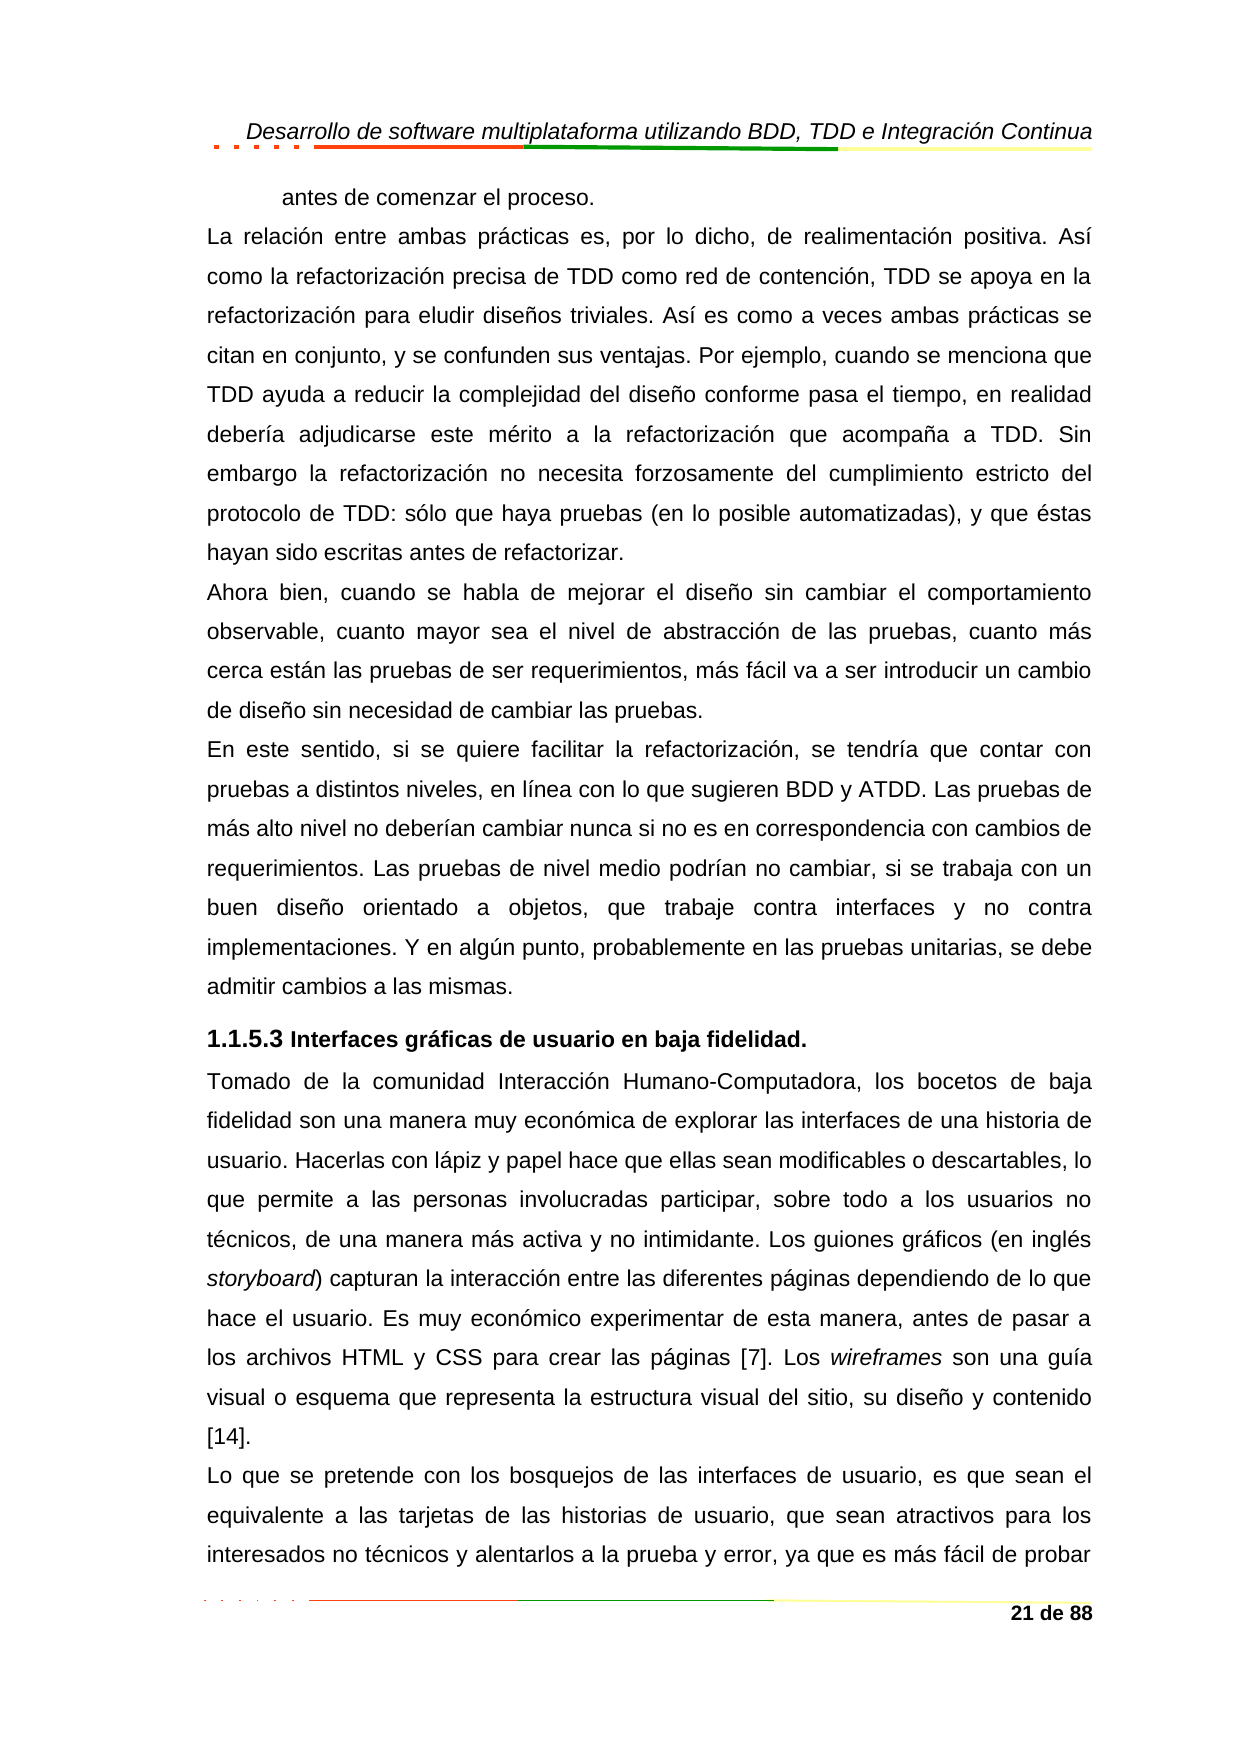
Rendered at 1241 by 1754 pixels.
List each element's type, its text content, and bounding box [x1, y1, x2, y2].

text En este sentido, si se quiere facilitar la refactorización, se tendría que contar con pruebas a distintos niveles, en línea con lo que sugieren BDD y ATDD. Las pruebas de más alto nivel no deberían cambiar nunca si no es en correspondencia con cambios de requerimientos. Las pruebas de nivel medio podrían no cambiar, si se trabaja con un buen diseño orientado a objetos, que trabaje contra interfaces y no contra implementaciones. Y en algún punto, probablemente en las pruebas unitarias, se debe admitir cambios a las mismas. [207, 736, 1093, 999]
text La relación entre ambas prácticas es, por lo dicho, de realimentación positiva. Así como la refactorización precisa de TDD como red de contención, TDD se apoya en la refactorización para eludir diseños triviales. Así es como a veces ambas prácticas se citan en conjunto, y se confunden sus ventajas. Por ejemplo, cuando se menciona que TDD ayuda a reducir la complejidad del diseño conforme pasa el tiempo, en realidad debería adjudicarse este mérito a la refactorización que acompaña a TDD. Sin embargo la refactorización no necesita forzosamente del cumplimiento estricto del protocolo de TDD: sólo que haya pruebas (en lo posible automatizadas), y que éstas hayan sido escritas antes de refactorizar. [207, 223, 1093, 565]
text Ahora bien, cuando se habla de mejorar el diseño sin cambiar el comportamiento observable, cuanto mayor sea el nivel de abstracción de las pruebas, cuanto más cerca están las pruebas de ser requerimientos, más fácil va a ser introducir un cambio de diseño sin necesidad de cambiar las pruebas. [207, 578, 1093, 723]
text Lo que se pretende con los bosquejos de las interfaces de usuario, es que sean el equivalente a las tarjetas de las historias de usuario, que sean atractivos para los interesados no técnicos y alentarlos a la prueba y error, ya que es más fácil de probar [207, 1462, 1093, 1568]
text Tomado de la comunidad Interacción Humano-Computadora, los bocetos de baja fidelidad son una manera muy económica de explorar las interfaces de una historia de usuario. Hacerlas con lápiz y papel hace que ellas sean modificables o descartables, lo que permite a las personas involucradas participar, sobre todo a los usuarios no técnicos, de una manera más activa y no intimidante. Los guiones gráficos (en inglés storyboard) capturan la interacción entre las diferentes páginas dependiendo de lo que hace el usuario. Es muy económico experimentar de esta manera, antes de pasar a los archivos HTML y CSS para crear las páginas [7]. Los wireframes son una guía visual o esquema que representa la estructura visual del sitio, su diseño y contenido [14]. [207, 1068, 1093, 1449]
list antes de comenzar el proceso. [244, 184, 1093, 210]
list 1.1.5.3 Interfaces gráficas de usuario en baja fidelidad. [207, 1024, 1093, 1053]
